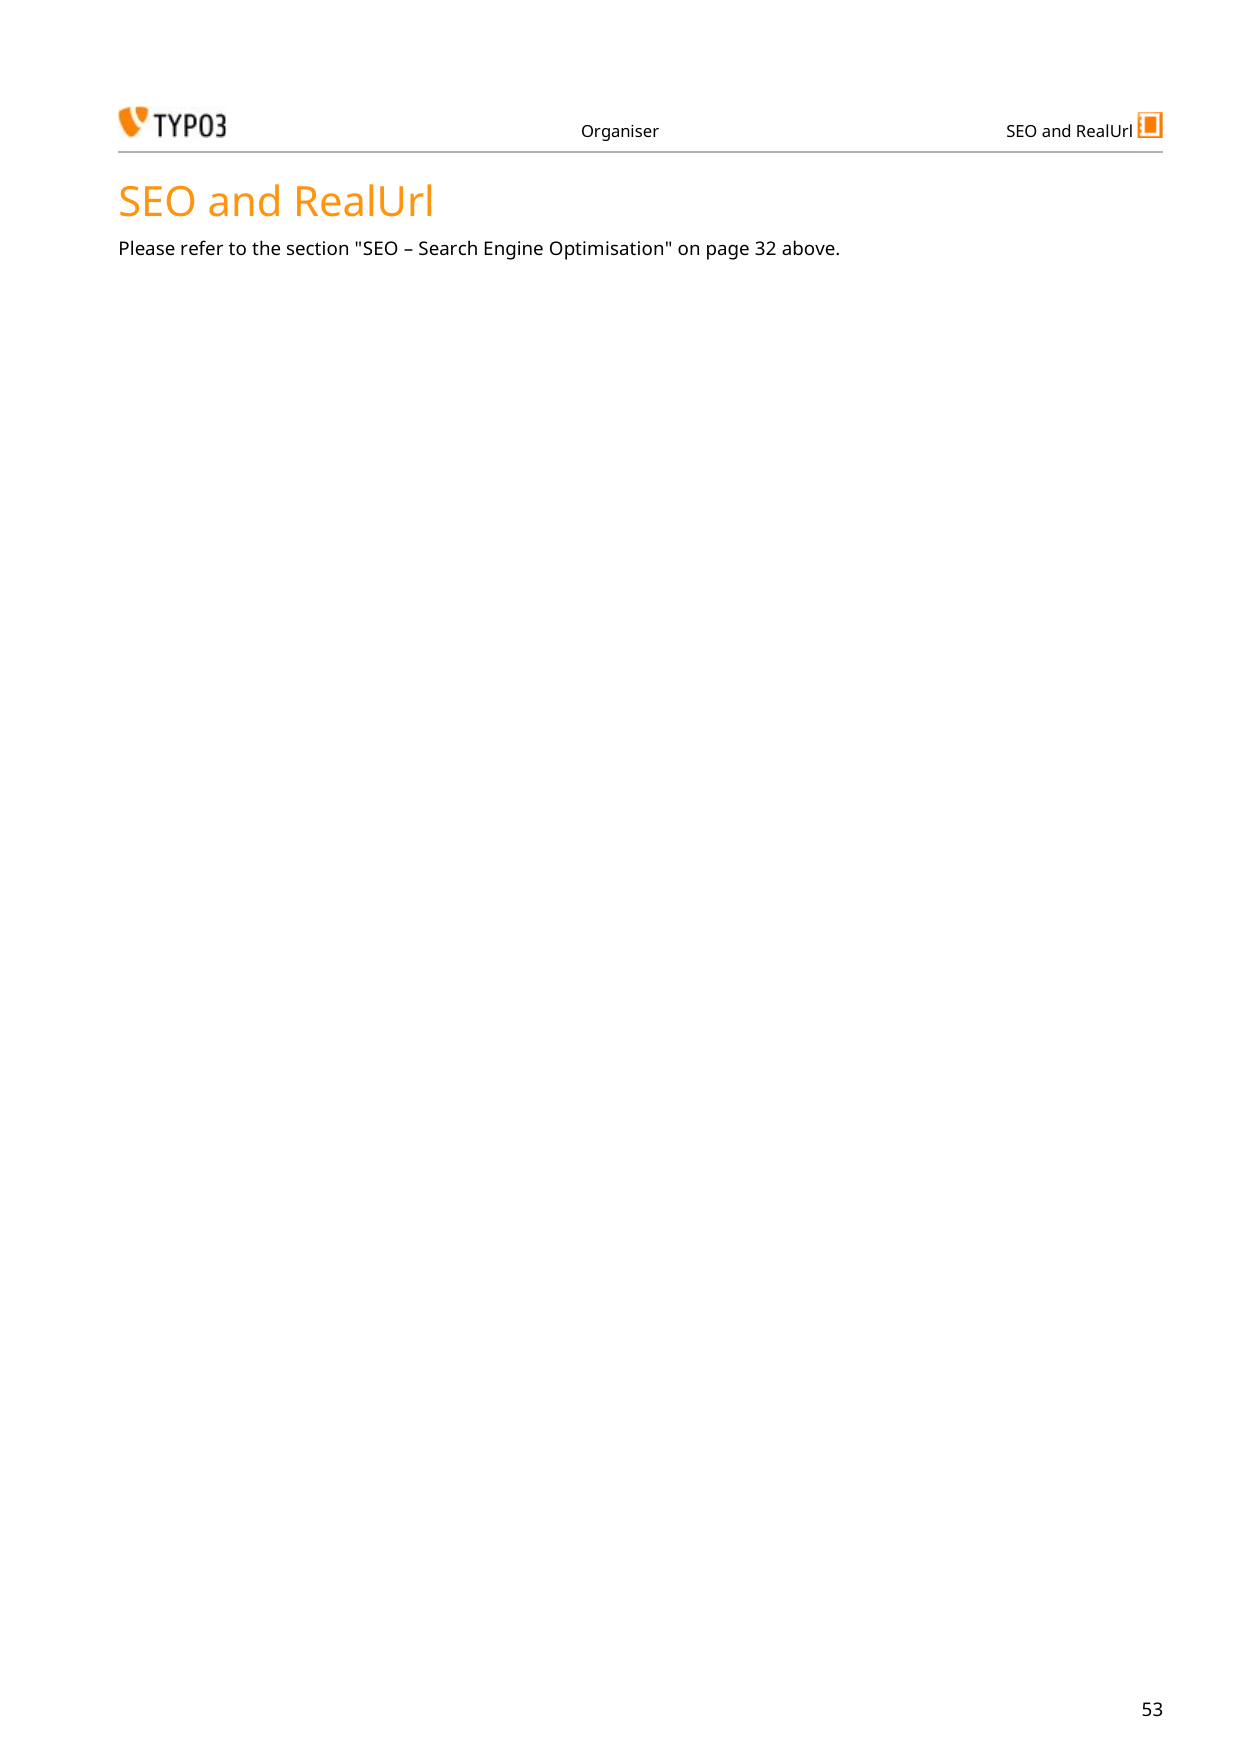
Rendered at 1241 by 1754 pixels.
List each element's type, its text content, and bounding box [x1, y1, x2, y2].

text Please refer to the section "SEO – Search Engine Optimisation" on page 27 above. [118, 234, 1163, 261]
picture [118, 106, 227, 138]
subtitle SEO and RealUrl [118, 172, 1163, 229]
picture [1137, 112, 1163, 138]
